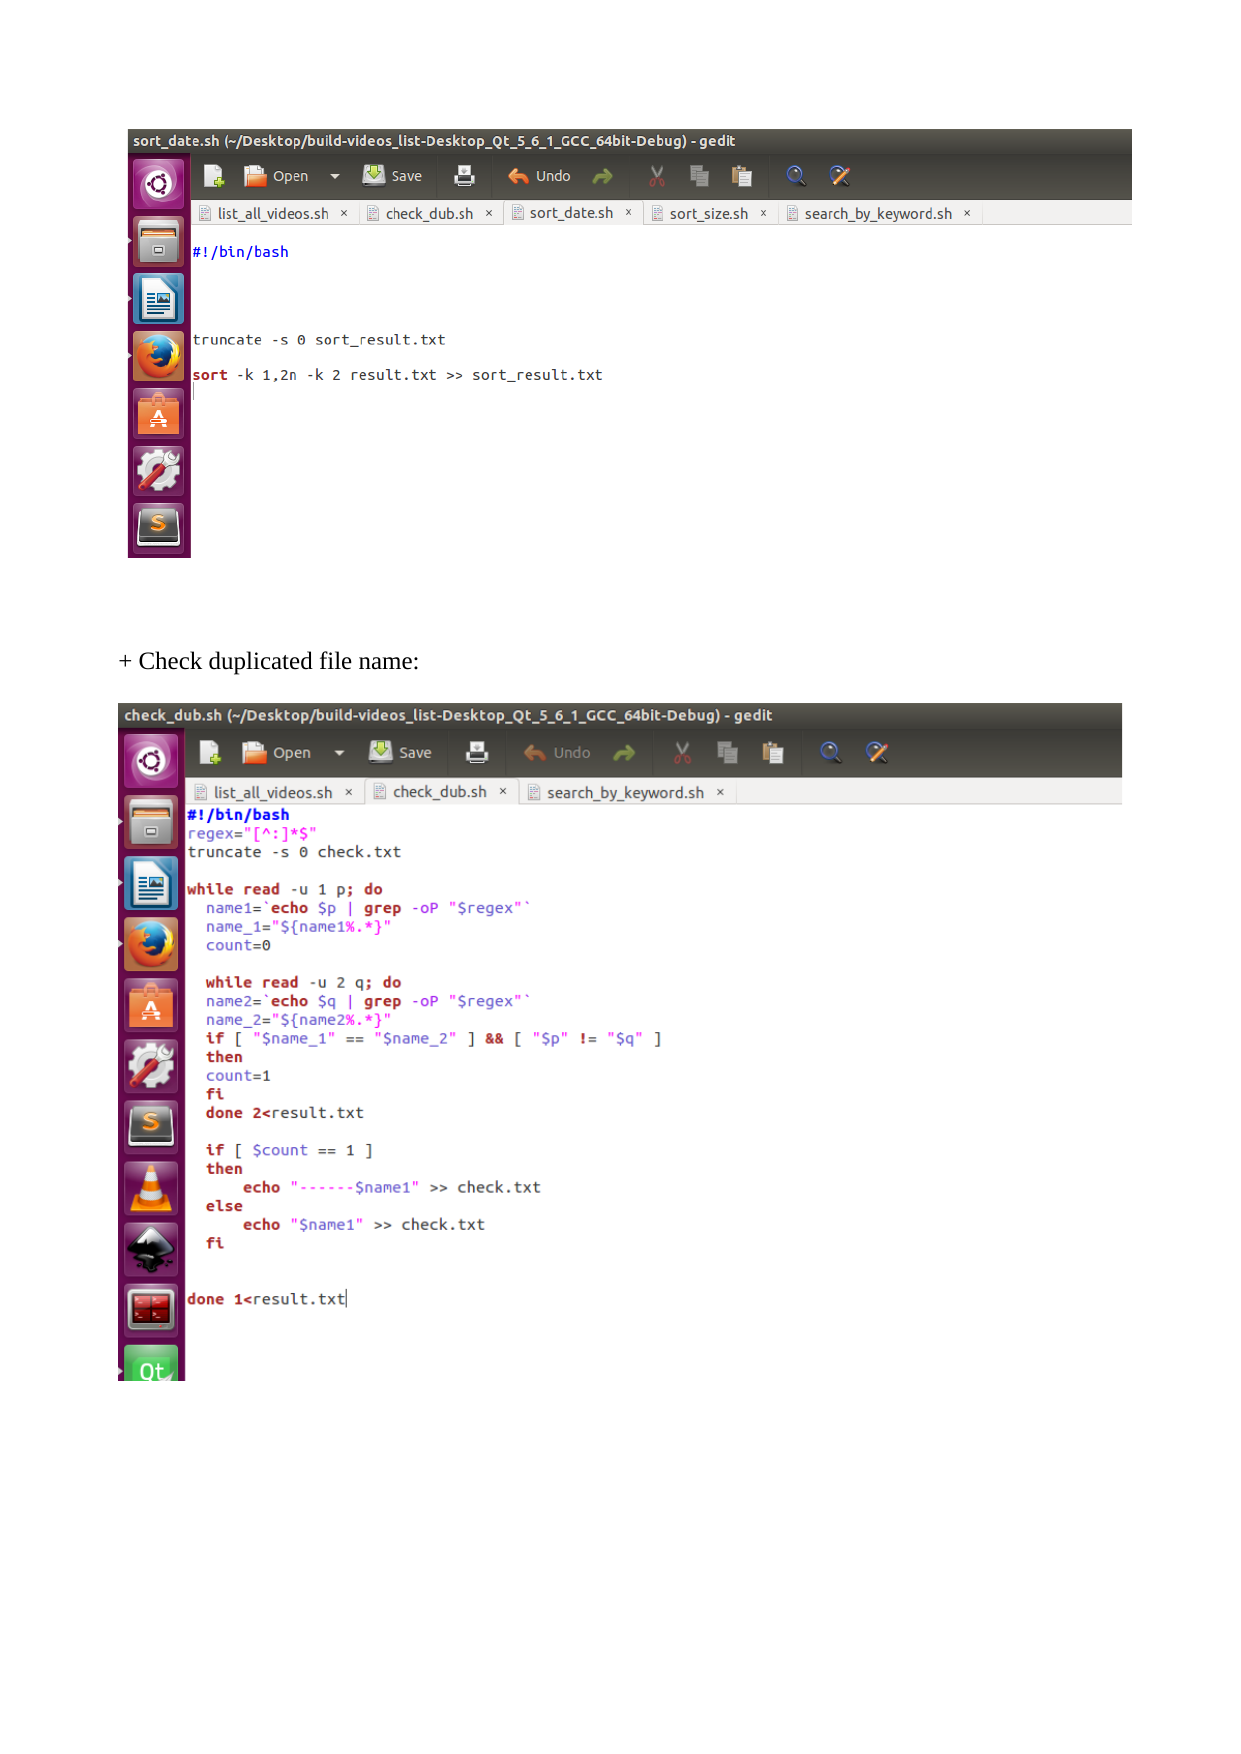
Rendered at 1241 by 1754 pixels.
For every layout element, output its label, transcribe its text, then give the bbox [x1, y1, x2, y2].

text + Check duplicated file name: [118, 646, 1122, 675]
picture [118, 703, 1123, 1381]
picture [127, 129, 1132, 561]
